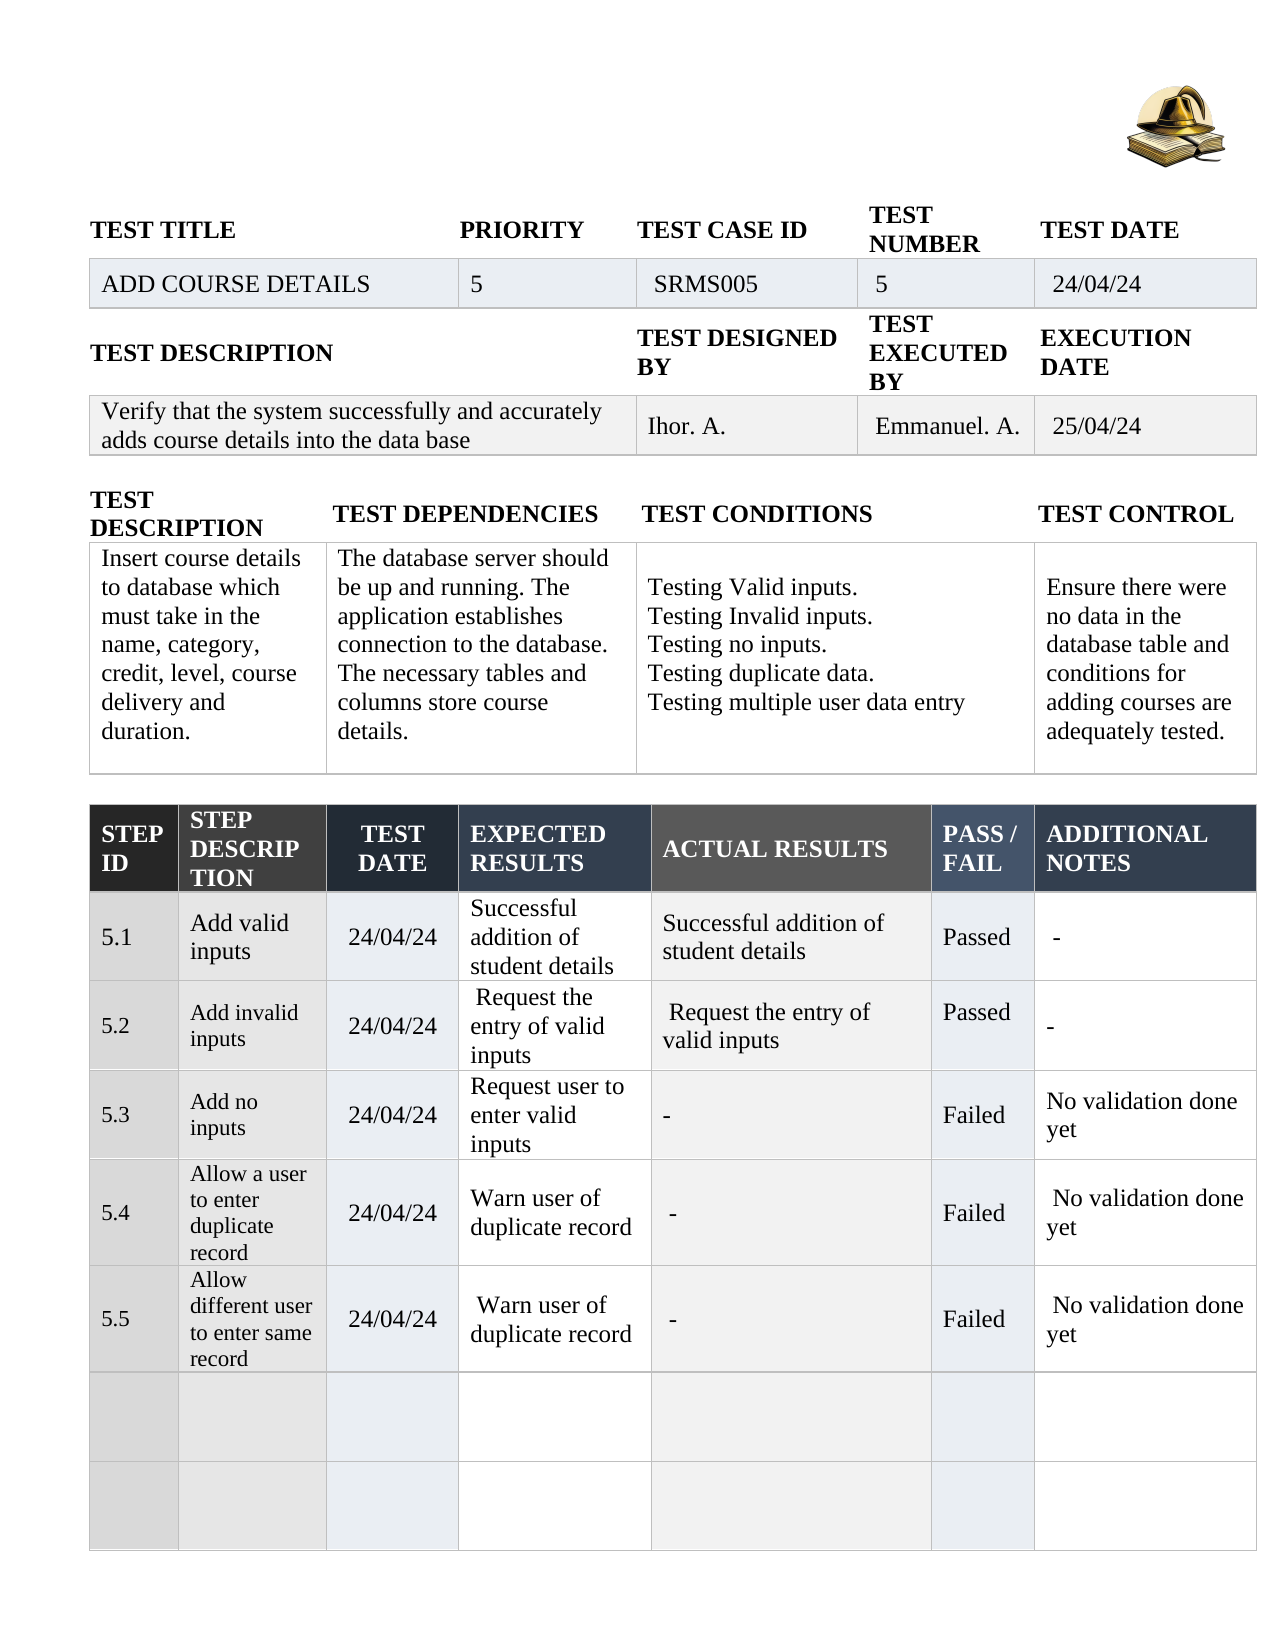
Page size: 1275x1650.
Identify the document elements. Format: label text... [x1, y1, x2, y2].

table_header TEST NUMBER [858, 201, 1035, 258]
table_header TEST DATE [1035, 201, 1256, 258]
table_cell 25/04/24 [1035, 396, 1256, 454]
table_cell 24/04/24 [1035, 259, 1256, 307]
table_cell Add no inputs [179, 1071, 326, 1158]
table_cell 5.4 [90, 1160, 178, 1265]
table_cell Failed [932, 1160, 1034, 1265]
table_cell Passed [932, 981, 1034, 1069]
table_header TEST TITLE [90, 201, 459, 258]
table_cell [932, 1462, 1034, 1549]
table_cell 24/04/24 [327, 1160, 458, 1265]
table_cell - [1035, 981, 1256, 1069]
table_cell Successful addition of student details [652, 893, 931, 980]
table_cell [652, 1462, 931, 1549]
table_cell PASS / FAIL [932, 805, 1034, 891]
table_cell [327, 1373, 458, 1461]
table_cell 5 [459, 259, 636, 307]
table_cell Successful addition of student details [459, 893, 651, 980]
table_cell Ensure there were no data in the database table and conditions for adding courses are adequately tested. [1035, 543, 1256, 773]
table_cell 24/04/24 [327, 1266, 458, 1371]
table_cell Allow different user to enter same record [179, 1266, 326, 1371]
table_cell Warn user of duplicate record [459, 1160, 651, 1265]
table_cell [179, 1373, 326, 1461]
table_cell Passed [932, 893, 1034, 980]
table_cell TEST DEPENDENCIES [326, 485, 636, 542]
table_cell Add valid inputs [179, 893, 326, 980]
table_cell Request the entry of valid inputs [459, 981, 651, 1069]
table_cell [90, 775, 1256, 804]
table_cell Add invalid inputs [179, 981, 326, 1069]
table_cell Emmanuel. A. [858, 396, 1034, 454]
table_cell 5.2 [90, 981, 178, 1069]
table_cell TEST DATE [327, 805, 458, 891]
table_cell [652, 1373, 931, 1461]
table_cell 5 [858, 259, 1034, 307]
table_cell Verify that the system successfully and accurately adds course details into the data base [90, 396, 636, 454]
table_cell 24/04/24 [327, 981, 458, 1069]
table_cell [459, 1462, 651, 1549]
table_cell TEST DESCRIPTION [90, 485, 326, 542]
table_cell SRMS005 [637, 259, 857, 307]
table_cell Request the entry of valid inputs [652, 981, 931, 1069]
table_cell EXPECTED RESULTS [459, 805, 651, 891]
table_cell 5.5 [90, 1266, 178, 1371]
table_cell Request user to enter valid inputs [459, 1071, 651, 1158]
table_cell No validation done yet [1035, 1071, 1256, 1158]
table_cell Testing Valid inputs. Testing Invalid inputs. Testing no inputs. Testing duplicate data. Testing multiple user data entry [637, 543, 1034, 773]
table_cell - [652, 1266, 931, 1371]
table_cell 24/04/24 [327, 1071, 458, 1158]
table_cell Insert course details to database which must take in the name, category, credit, level, course delivery and duration. [90, 543, 326, 773]
table_cell No validation done yet [1035, 1160, 1256, 1265]
table_cell No validation done yet [1035, 1266, 1256, 1371]
table_cell Ihor. A. [637, 396, 857, 454]
table_cell - [652, 1160, 931, 1265]
table_cell Warn user of duplicate record [459, 1266, 651, 1371]
table_cell [179, 1462, 326, 1549]
table_cell TEST DESCRIPTION [90, 309, 636, 395]
table_cell TEST EXECUTED BY [858, 309, 1035, 395]
table_cell TEST CONTROL [1035, 485, 1256, 542]
table_cell 5.1 [90, 893, 178, 980]
table_cell TEST DESIGNED BY [636, 309, 858, 395]
table_cell The database server should be up and running. The application establishes connection to the database. The necessary tables and columns store course details. [327, 543, 636, 773]
table_cell [459, 1373, 651, 1461]
table_cell ADD COURSE DETAILS [90, 259, 458, 307]
table_cell Allow a user to enter duplicate record [179, 1160, 326, 1265]
table_cell 5.3 [90, 1071, 178, 1158]
table_cell [90, 1462, 178, 1549]
table_cell ADDITIONAL NOTES [1035, 805, 1256, 891]
table_cell [90, 1373, 178, 1461]
table_cell [932, 1373, 1034, 1461]
table_cell [1035, 1462, 1256, 1549]
table_cell 24/04/24 [327, 893, 458, 980]
table_cell [1035, 1373, 1256, 1461]
table_cell Failed [932, 1071, 1034, 1158]
table_header TEST CASE ID [636, 201, 858, 258]
table_cell EXECUTION DATE [1035, 309, 1256, 395]
table_cell [90, 456, 1256, 485]
table_header PRIORITY [459, 201, 636, 258]
table_cell ACTUAL RESULTS [652, 805, 931, 891]
table_cell STEP ID [90, 805, 178, 891]
table_cell STEP DESCRIPTION [179, 805, 326, 891]
table_cell - [1035, 893, 1256, 980]
table_cell - [652, 1071, 931, 1158]
table_cell TEST CONDITIONS [636, 485, 1035, 542]
table_cell [327, 1462, 458, 1549]
table_cell Failed [932, 1266, 1034, 1371]
